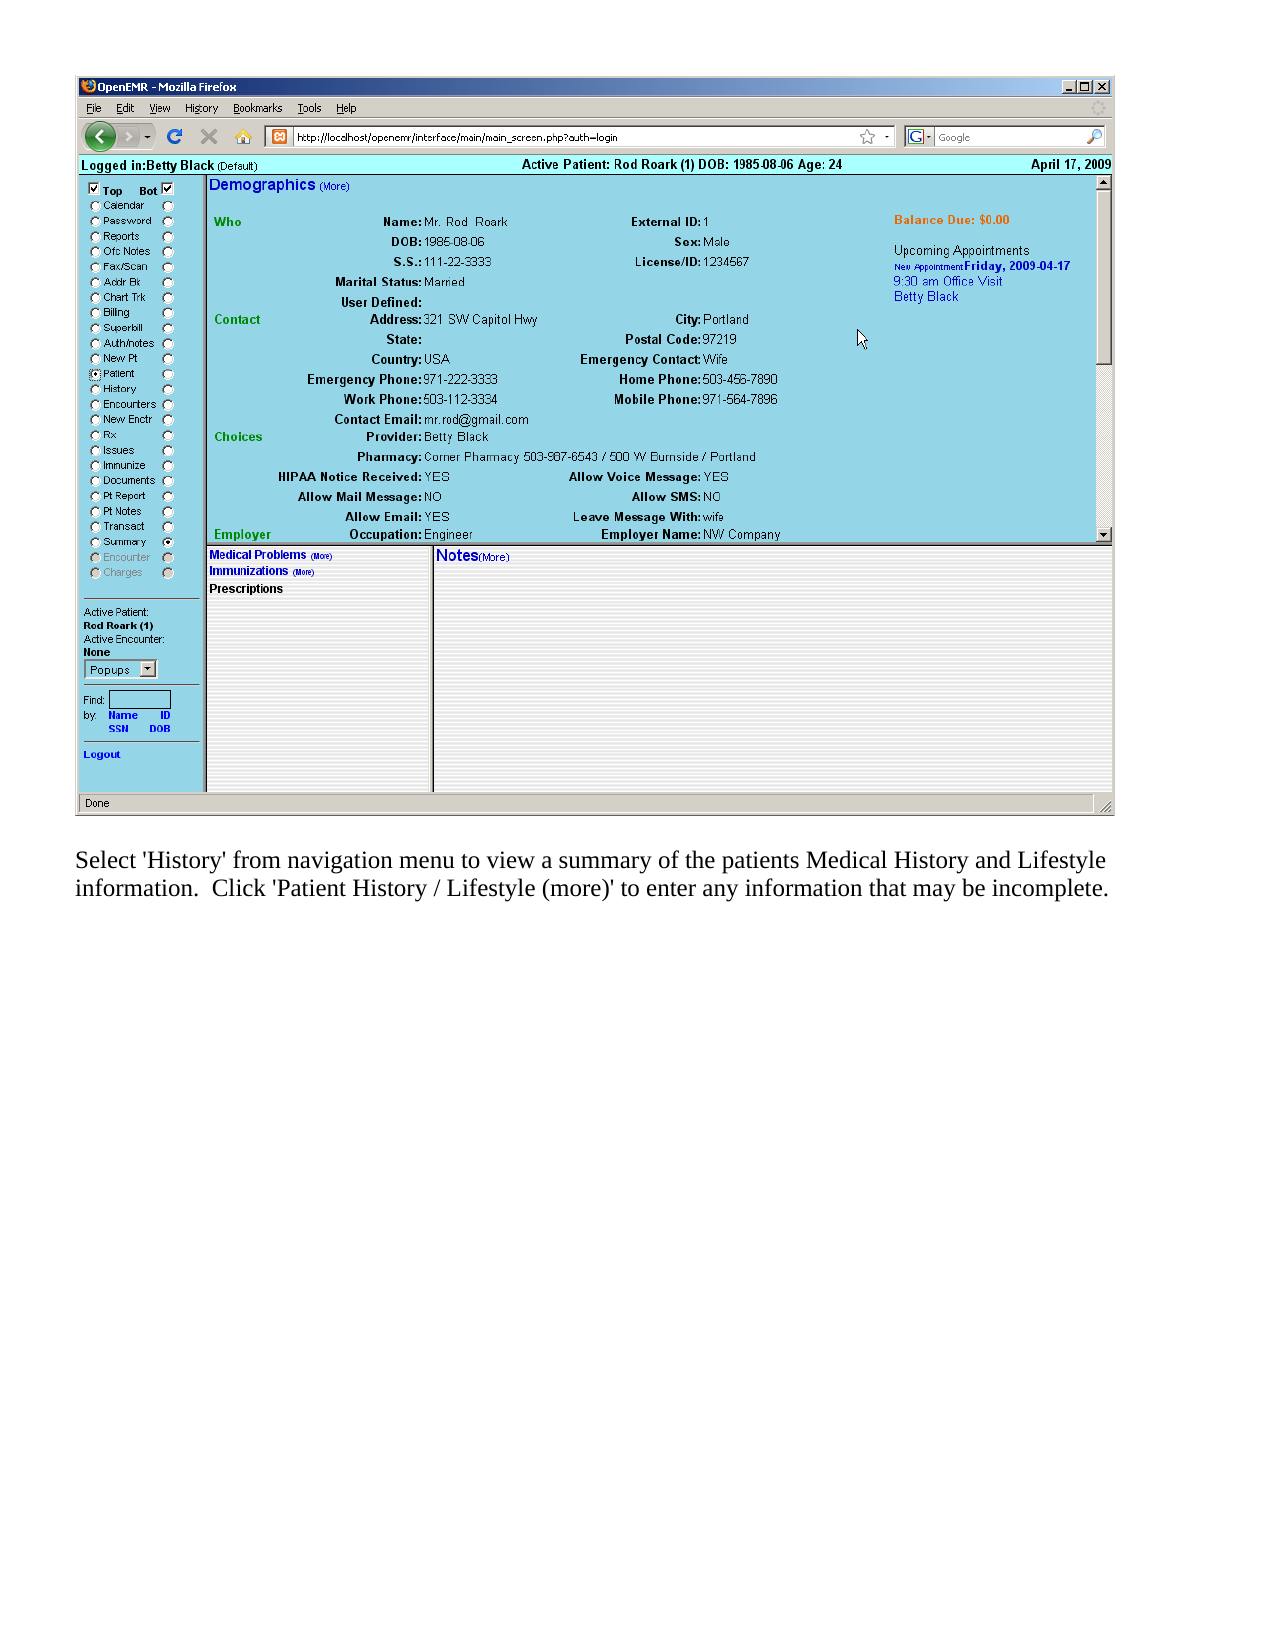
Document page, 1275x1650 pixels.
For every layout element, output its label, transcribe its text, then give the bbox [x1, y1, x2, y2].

picture [75, 75, 1115, 816]
text Select 'History' from navigation menu to view a summary of the patients Medical History and Lifestyle information. Click 'Patient History / Lifestyle (more)' to enter any information that may be incomplete. [75, 845, 1200, 902]
